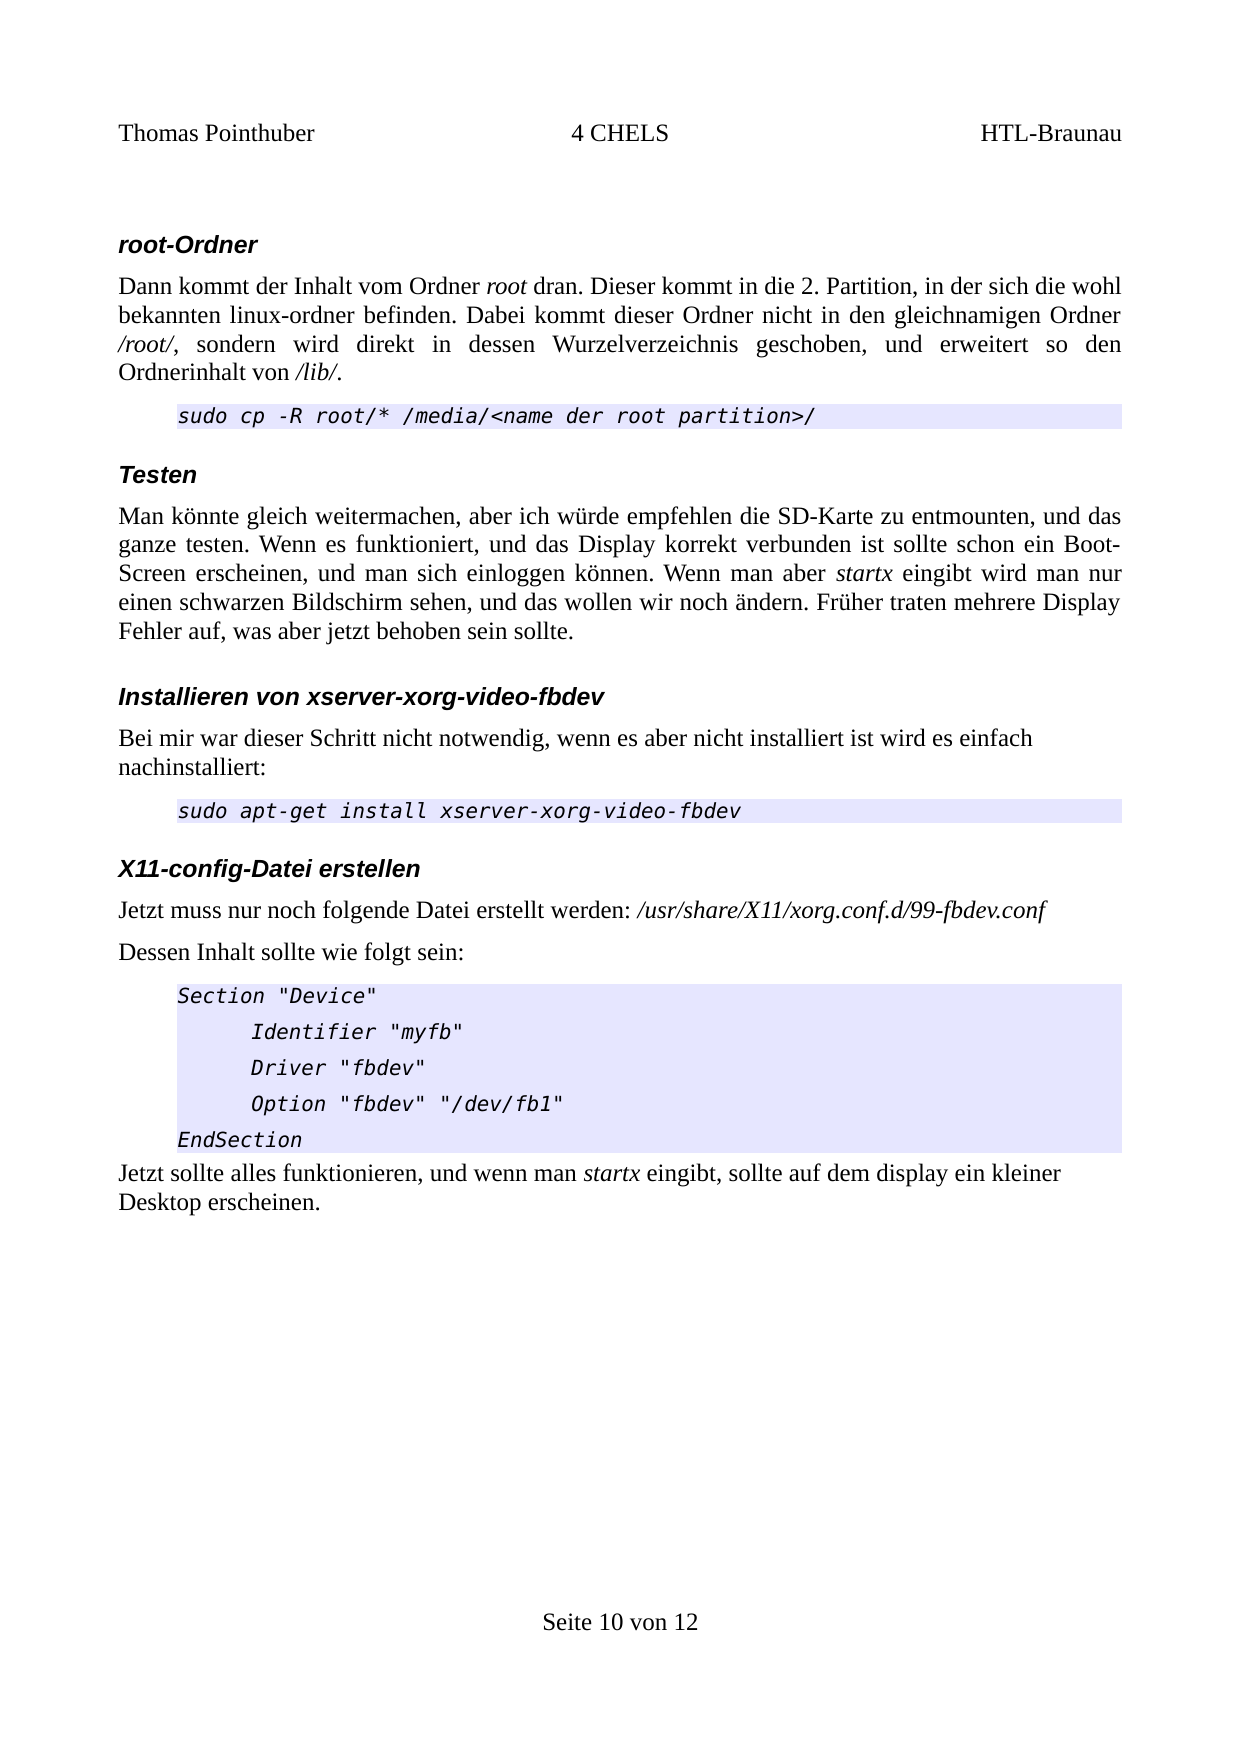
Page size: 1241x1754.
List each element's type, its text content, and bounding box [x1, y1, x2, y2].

subtitle Testen [118, 460, 1122, 488]
text Section "Device" [177, 984, 1122, 1008]
text Driver "fbdev" [177, 1056, 1122, 1080]
text Identifier "myfb" [177, 1020, 1122, 1044]
text sudo cp -R root/* /media/<name der root partition>/ [177, 404, 1122, 429]
subtitle Installieren von xserver-xorg-video-fbdev [118, 682, 1122, 711]
subtitle X11-config-Datei erstellen [118, 854, 1122, 883]
text Dann kommt der Inhalt vom Ordner root dran. Dieser kommt in die 2. Partition, in der sich die wohl bekannten linux-ordner befinden. Dabei kommt dieser Ordner nicht in den gleichnamigen Ordner /root/, sondern wird direkt in dessen Wurzelverzeichnis geschoben, und erweitert so den Ordnerinhalt von /lib/. [118, 271, 1122, 386]
text EndSection [177, 1128, 1122, 1153]
text Dessen Inhalt sollte wie folgt sein: [118, 937, 1122, 965]
text Bei mir war dieser Schritt nicht notwendig, wenn es aber nicht installiert ist wird es einfach nachinstalliert: [118, 723, 1122, 781]
text Man könnte gleich weitermachen, aber ich würde empfehlen die SD-Karte zu entmounten, und das ganze testen. Wenn es funktioniert, und das Display korrekt verbunden ist sollte schon ein Boot-Screen erscheinen, und man sich einloggen können. Wenn man aber startx eingibt wird man nur einen schwarzen Bildschirm sehen, und das wollen wir noch ändern. Früher traten mehrere Display Fehler auf, was aber jetzt behoben sein sollte. [118, 501, 1122, 644]
text Option "fbdev" "/dev/fb1" [177, 1092, 1122, 1116]
text Jetzt sollte alles funktionieren, und wenn man startx eingibt, sollte auf dem display ein kleiner Desktop erscheinen. [118, 1158, 1122, 1216]
text Jetzt muss nur noch folgende Datei erstellt werden: /usr/share/X11/xorg.conf.d/99-fbdev.conf [118, 895, 1122, 924]
subtitle root-Ordner [118, 230, 1122, 259]
text sudo apt-get install xserver-xorg-video-fbdev [177, 799, 1122, 823]
